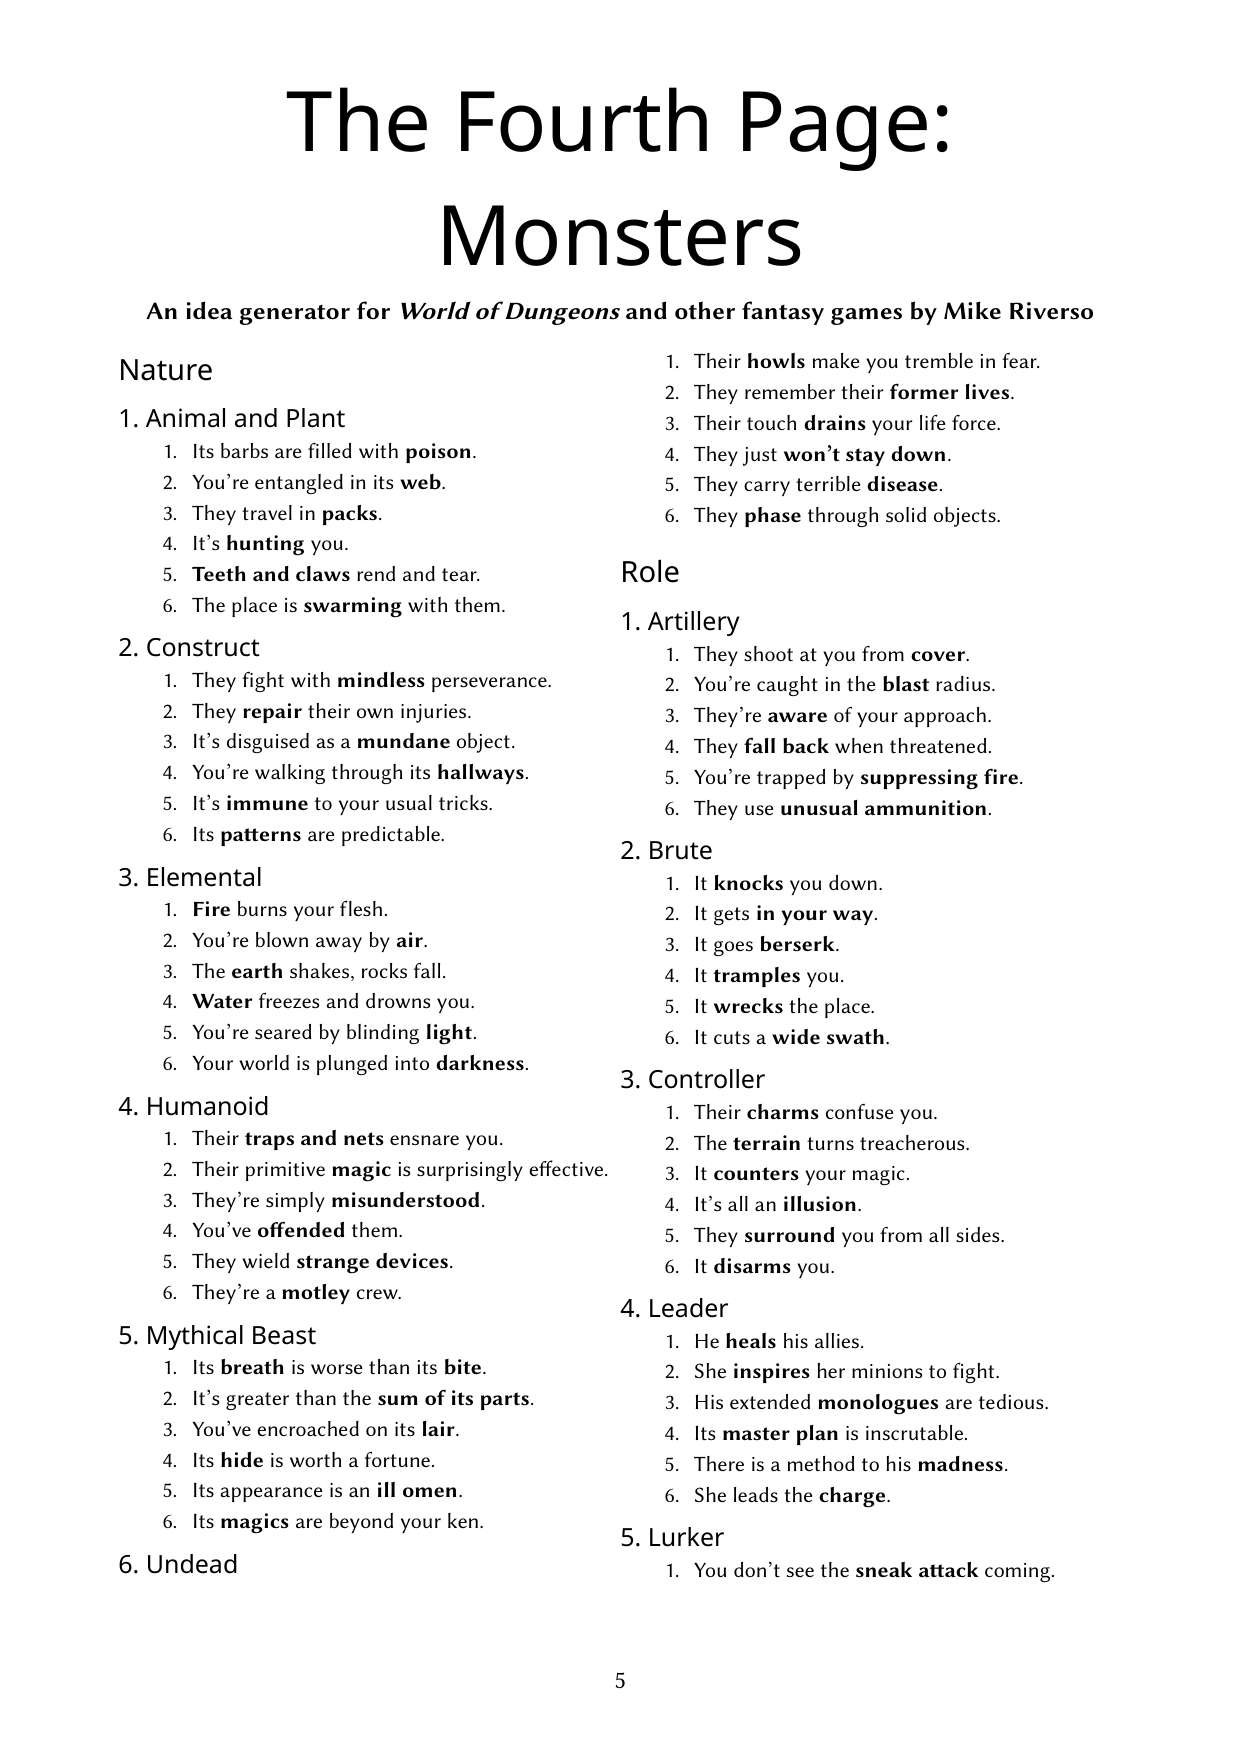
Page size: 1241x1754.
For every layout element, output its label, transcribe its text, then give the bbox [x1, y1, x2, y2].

list They’re aware of your approach. [664, 703, 1122, 728]
list It’s all an illusion. [664, 1192, 1122, 1217]
list They remember their former lives. [664, 380, 1122, 405]
text 2. Construct [118, 630, 620, 664]
list Your world is plunged into darkness. [162, 1051, 620, 1076]
list Its barbs are filled with poison. [162, 439, 620, 463]
list Teeth and claws rend and tear. [162, 562, 620, 587]
list She leads the charge. [664, 1483, 1122, 1508]
list It wrecks the place. [664, 994, 1122, 1019]
list Water freezes and drowns you. [162, 989, 620, 1014]
list You’re entangled in its web. [162, 469, 620, 494]
list They shoot at you from cover. [664, 641, 1122, 666]
text 4. Leader [620, 1291, 1122, 1325]
list His extended monologues are tedious. [664, 1390, 1122, 1415]
text 3. Elemental [118, 859, 620, 893]
list You don’t see the sneak attack coming. [664, 1558, 1122, 1582]
list It goes berserk. [664, 932, 1122, 957]
list It’s hunting you. [162, 531, 620, 556]
list They wield strange devices. [162, 1249, 620, 1274]
list It counters your magic. [664, 1161, 1122, 1186]
list Their howls make you tremble in fear. [664, 349, 1122, 374]
text 5. Lurker [620, 1520, 1122, 1554]
text 3. Controller [620, 1062, 1122, 1096]
text 2. Brute [620, 833, 1122, 867]
subtitle Nature [118, 349, 620, 389]
text 1. Artillery [620, 604, 1122, 638]
list It’s immune to your usual tricks. [162, 791, 620, 816]
list You’re seared by blinding light. [162, 1020, 620, 1045]
list Its appearance is an ill omen. [162, 1478, 620, 1503]
list It disarms you. [664, 1254, 1122, 1278]
list Its breath is worse than its bite. [162, 1355, 620, 1380]
text 6. Undead [118, 1546, 620, 1580]
list It cuts a wide swath. [664, 1024, 1122, 1049]
list You’ve offended them. [162, 1218, 620, 1243]
list You’re trapped by suppressing fire. [664, 765, 1122, 789]
list It gets in your way. [664, 901, 1122, 926]
list Its hide is worth a fortune. [162, 1447, 620, 1472]
list They fall back when threatened. [664, 734, 1122, 759]
subtitle Role [620, 552, 1122, 591]
subtitle The Fourth Page: Monsters [118, 63, 1122, 290]
list She inspires her minions to fight. [664, 1359, 1122, 1384]
list They surround you from all sides. [664, 1223, 1122, 1248]
list You’re blown away by air. [162, 928, 620, 952]
list They’re simply misunderstood. [162, 1187, 620, 1212]
list It knocks you down. [664, 870, 1122, 895]
list They travel in packs. [162, 500, 620, 525]
list You’re caught in the blast radius. [664, 672, 1122, 697]
list It’s greater than the sum of its parts. [162, 1386, 620, 1411]
list It’s disguised as a mundane object. [162, 729, 620, 754]
list Its patterns are predictable. [162, 822, 620, 847]
list You’re walking through its hallways. [162, 760, 620, 785]
list The earth shakes, rocks fall. [162, 958, 620, 983]
list They phase through solid objects. [664, 503, 1122, 528]
list The terrain turns treacherous. [664, 1130, 1122, 1155]
text 1. Animal and Plant [118, 401, 620, 435]
list Their charms confuse you. [664, 1099, 1122, 1124]
list Their touch drains your life force. [664, 411, 1122, 436]
list They’re a motley crew. [162, 1280, 620, 1305]
list Its magics are beyond your ken. [162, 1509, 620, 1534]
list It tramples you. [664, 963, 1122, 988]
list They fight with mindless perseverance. [162, 668, 620, 693]
list The place is swarming with them. [162, 593, 620, 618]
text An idea generator for World of Dungeons and other fantasy games by Mike Riverso [118, 297, 1122, 325]
list He heals his allies. [664, 1328, 1122, 1353]
list Fire burns your flesh. [162, 897, 620, 922]
list They repair their own injuries. [162, 698, 620, 723]
list There is a method to his madness. [664, 1452, 1122, 1477]
list Their primitive magic is surprisingly effective. [162, 1157, 620, 1182]
list They carry terrible disease. [664, 472, 1122, 497]
list They just won’t stay down. [664, 441, 1122, 466]
list Its master plan is inscrutable. [664, 1421, 1122, 1446]
list Their traps and nets ensnare you. [162, 1126, 620, 1151]
list They use unusual ammunition. [664, 796, 1122, 820]
list You’ve encroached on its lair. [162, 1417, 620, 1441]
text 4. Humanoid [118, 1088, 620, 1122]
text 5. Mythical Beast [118, 1317, 620, 1351]
